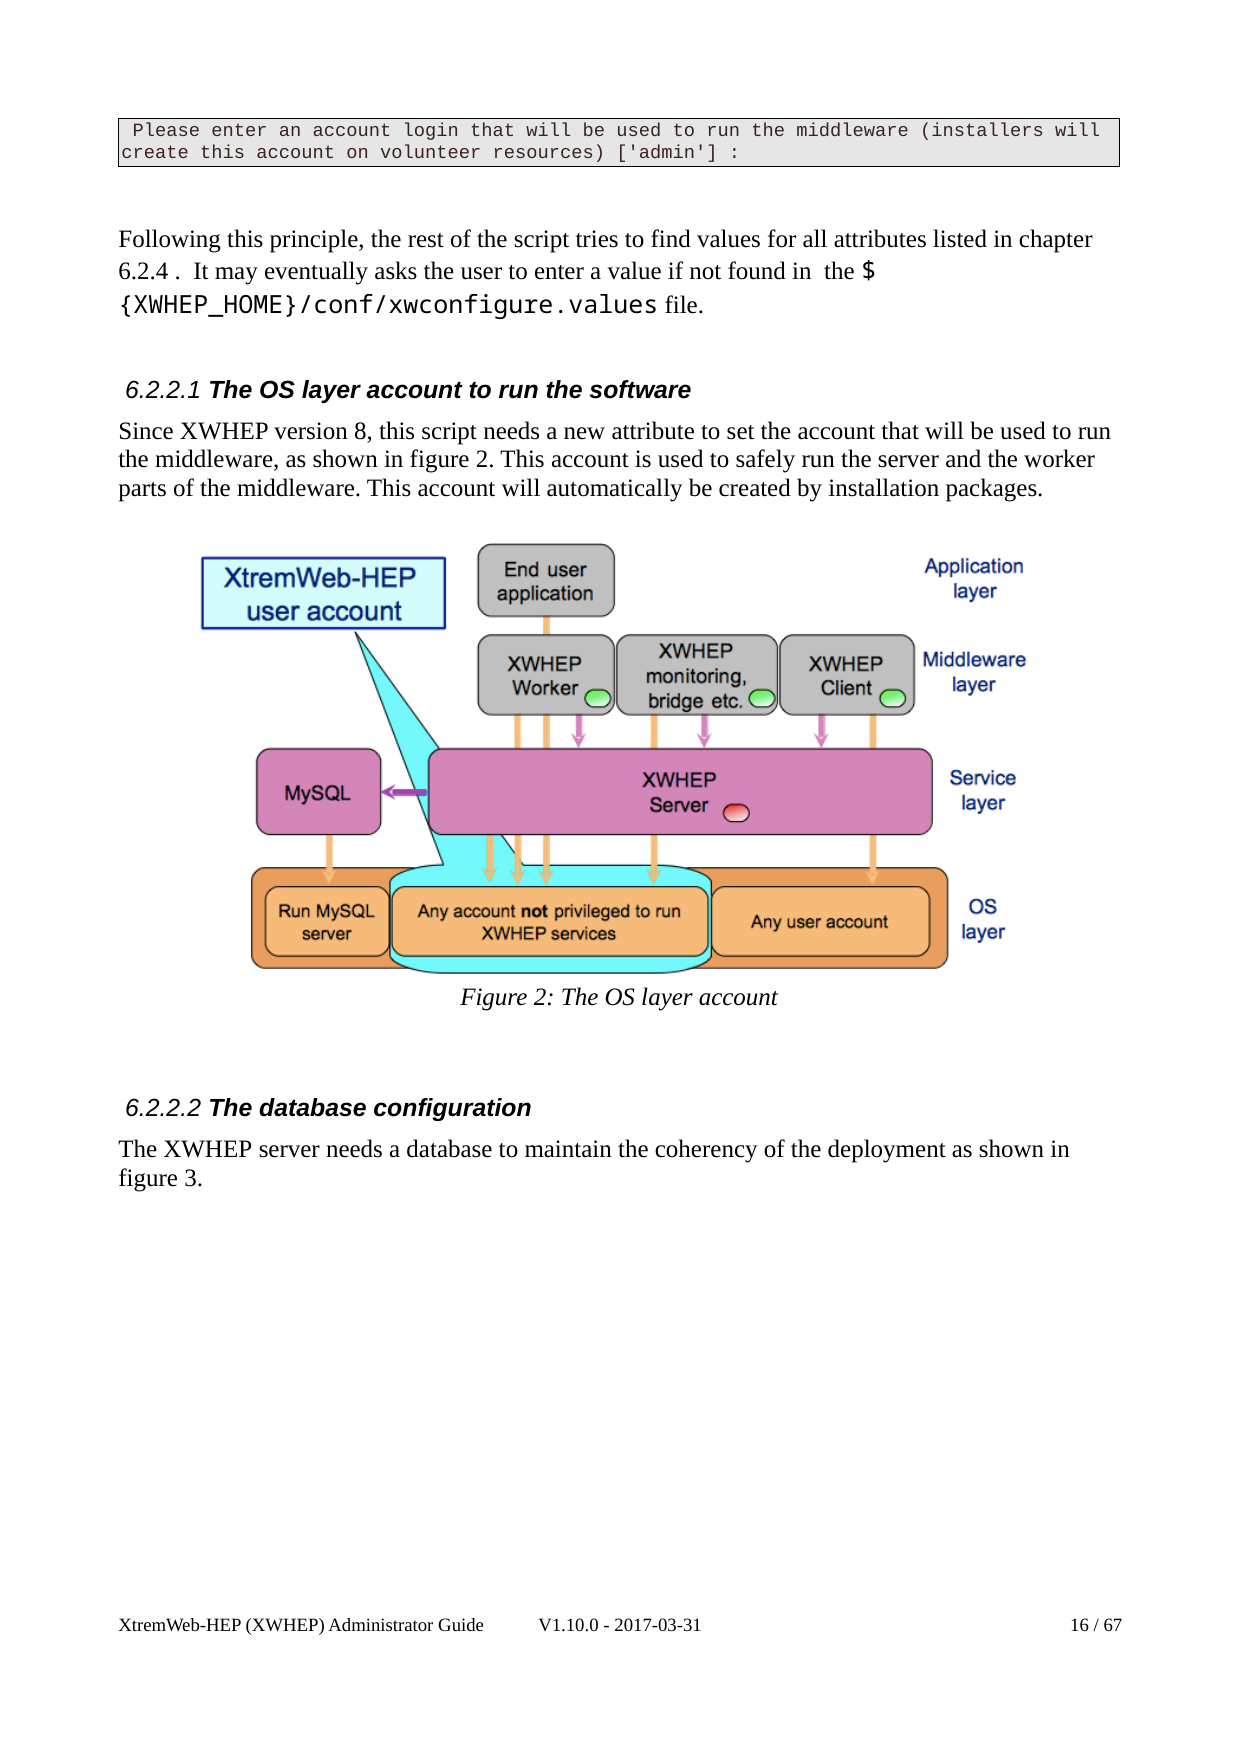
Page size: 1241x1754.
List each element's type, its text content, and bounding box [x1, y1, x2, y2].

subtitle The OS layer account to run the software [118, 375, 1122, 403]
text The XWHEP server needs a database to maintain the coherency of the deployment as shown in figure 3. [118, 1134, 1122, 1191]
text Figure 2: The OS layer account [198, 982, 1042, 1010]
text Following this principle, the rest of the script tries to find values for all attributes listed in chapter 6.2.4. It may eventually asks the user to enter a value if not found in the ${XWHEP_HOME}/conf/xwconfigure.values file. [118, 224, 1119, 321]
text Since XWHEP version 8, this script needs a new attribute to set the account that will be used to run the middleware, as shown in figure 2. This account is used to safely run the server and the worker parts of the middleware. This account will automatically be created by installation packages. [118, 416, 1122, 502]
subtitle The database configuration [118, 1093, 1122, 1121]
picture [198, 543, 1043, 982]
text Please enter an account login that will be used to run the middleware (installers will create this account on volunteer resources) ['admin'] : [119, 119, 1119, 166]
